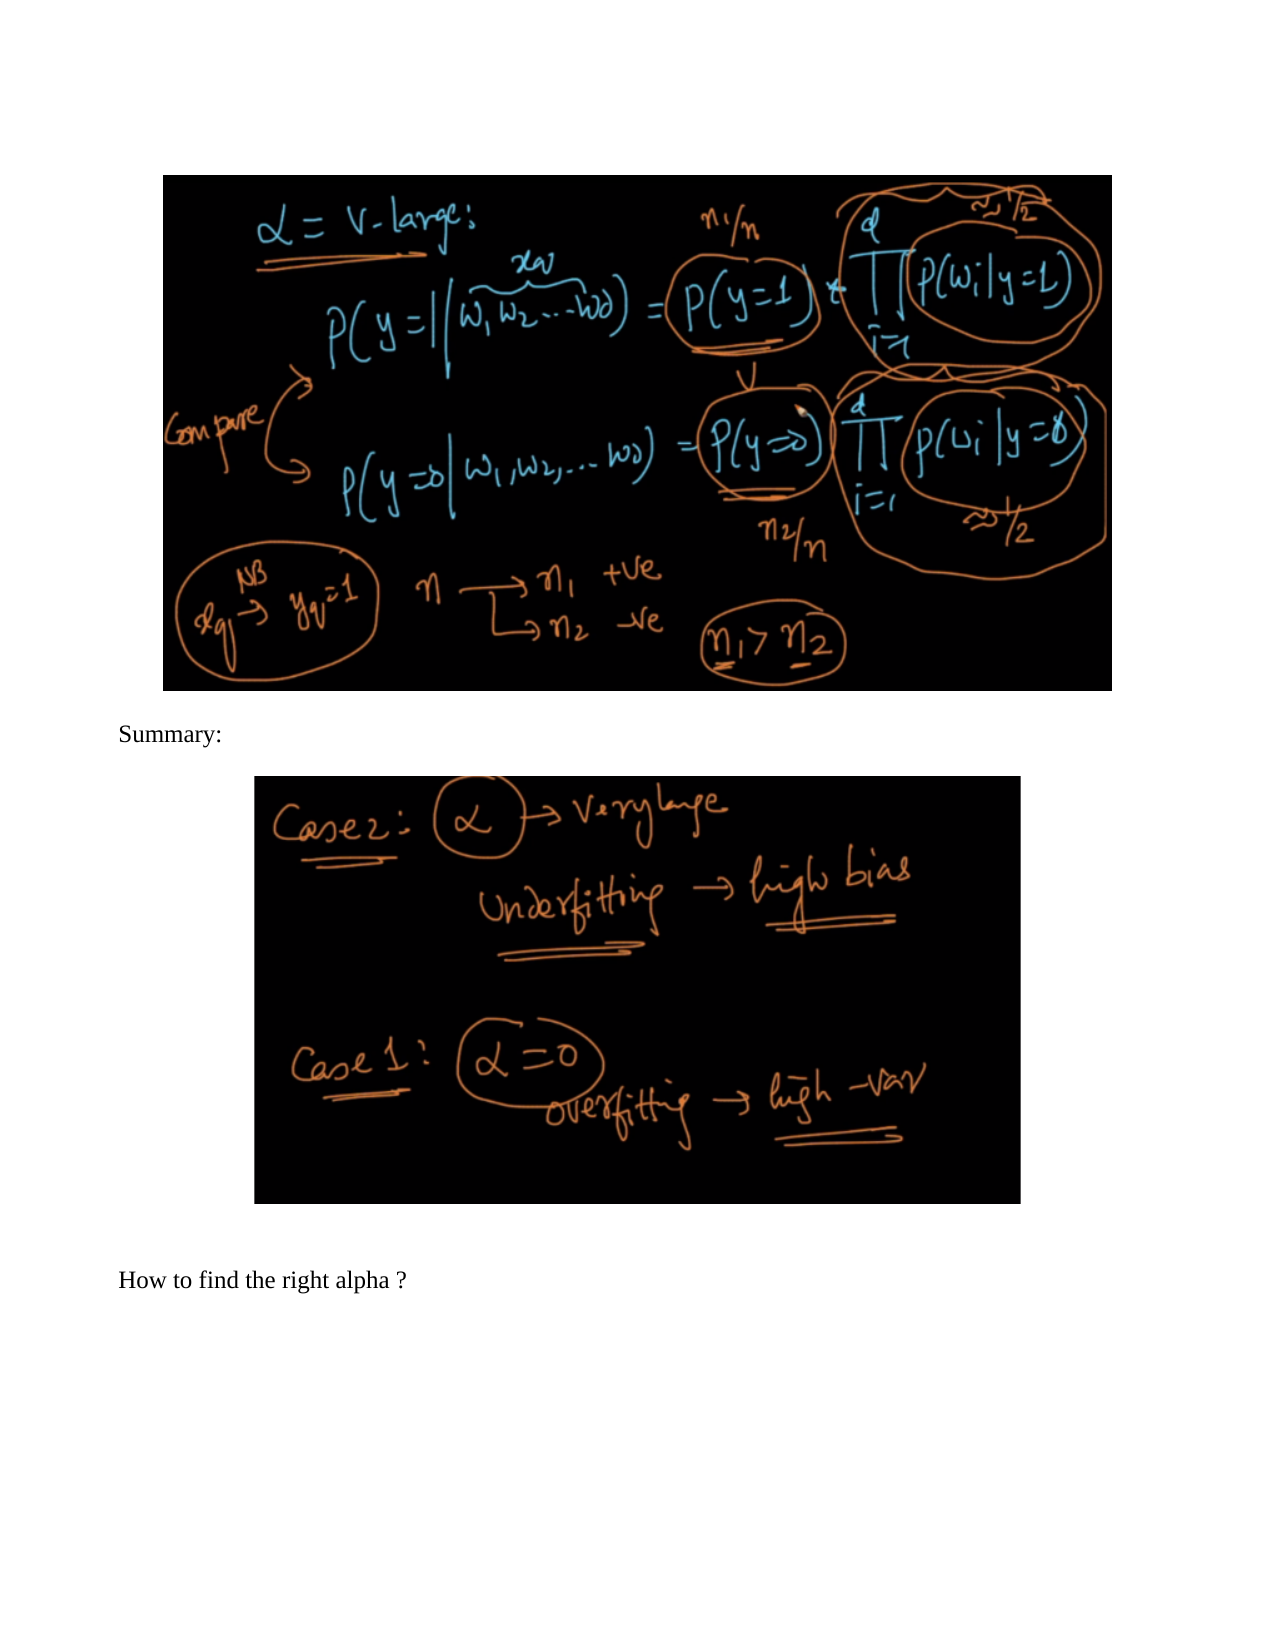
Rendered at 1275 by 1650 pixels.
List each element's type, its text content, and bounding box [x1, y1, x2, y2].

text Summary: [118, 719, 1157, 748]
picture [163, 175, 1112, 691]
text How to find the right alpha ? [118, 1266, 1157, 1294]
picture [254, 776, 1021, 1204]
